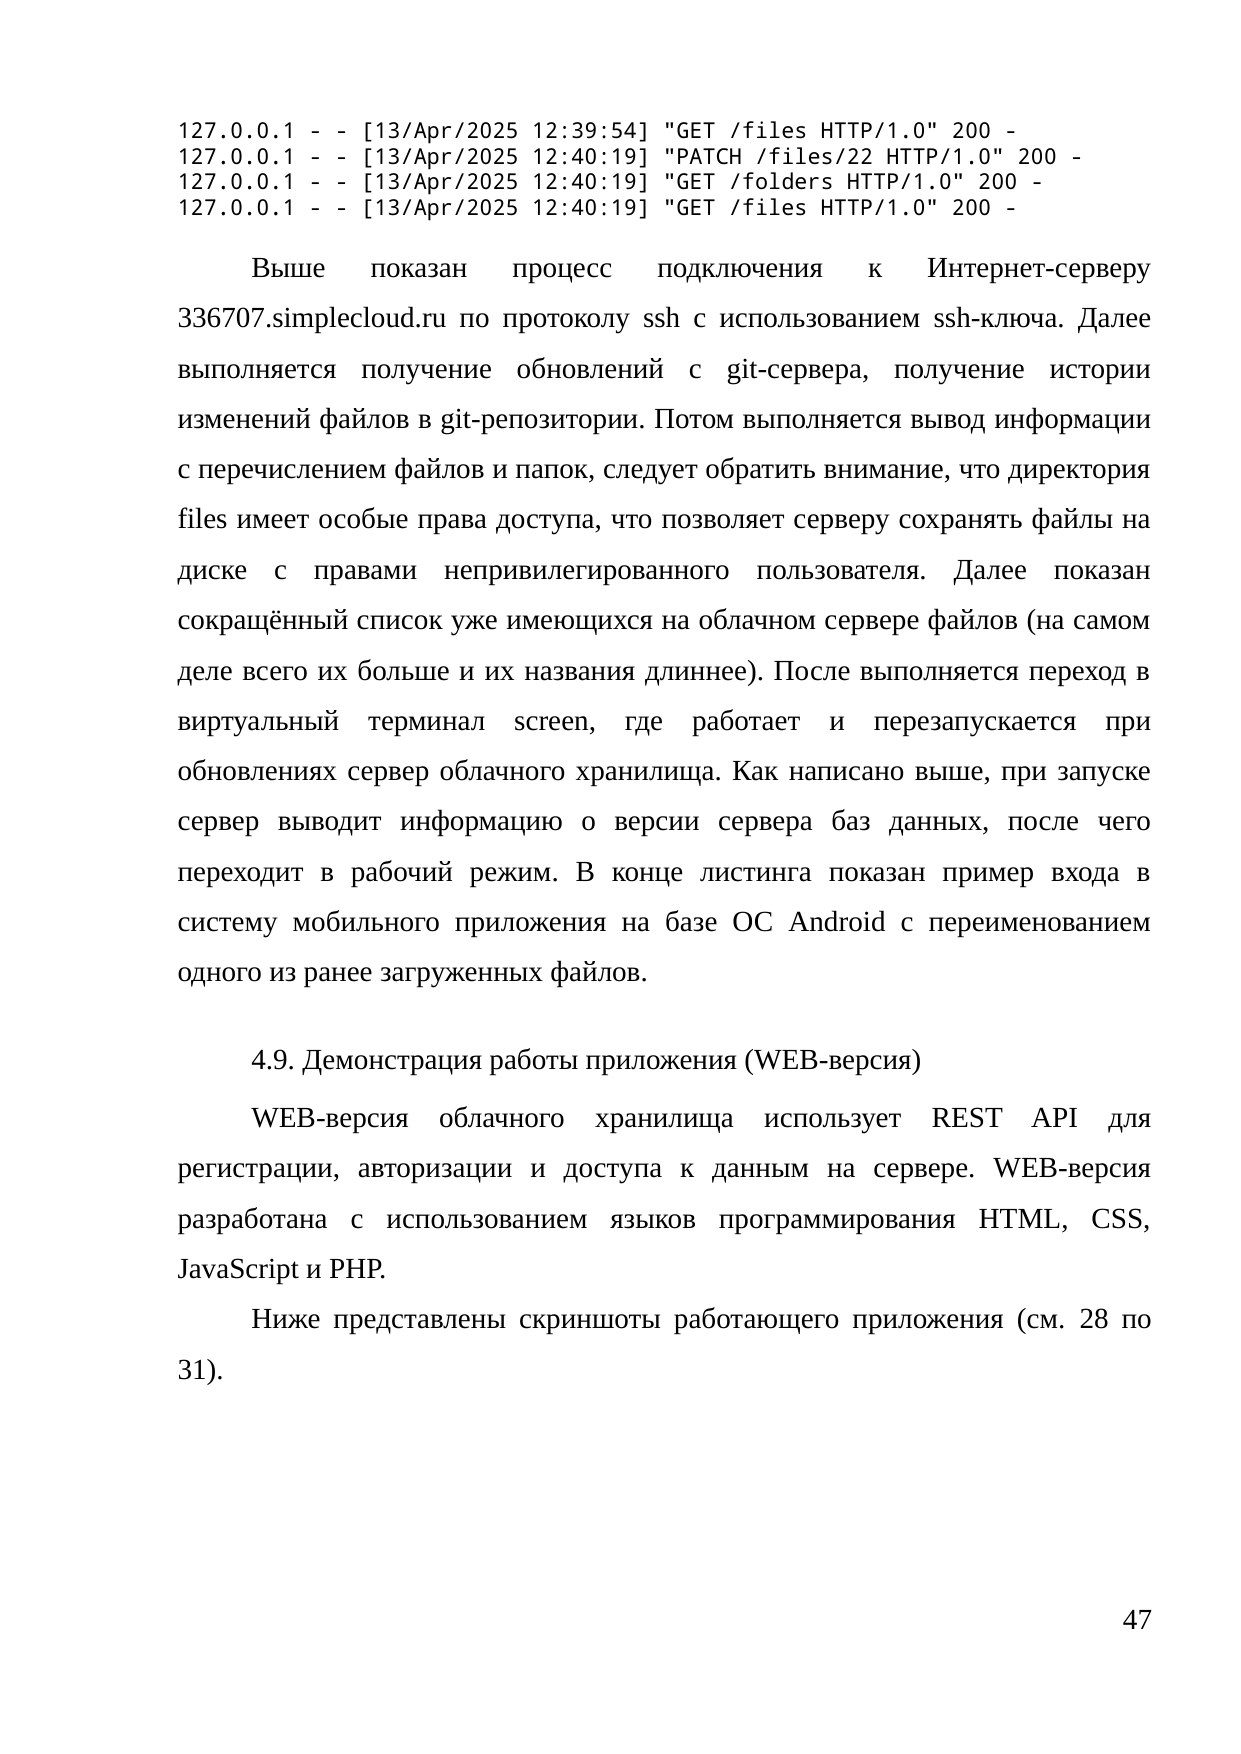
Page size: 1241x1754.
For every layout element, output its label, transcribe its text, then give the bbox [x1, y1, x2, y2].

text 127.0.0.1 - - [13/Apr/2025 12:40:19] "GET /files HTTP/1.0" 200 - [177, 195, 1152, 221]
text 127.0.0.1 - - [13/Apr/2025 12:40:19] "GET /folders HTTP/1.0" 200 - [177, 169, 1152, 195]
subtitle 4.9. Демонстрация работы приложения (WEB-версия) [177, 1042, 1152, 1076]
text 127.0.0.1 - - [13/Apr/2025 12:40:19] "PATCH /files/22 HTTP/1.0" 200 - [177, 144, 1152, 169]
text 127.0.0.1 - - [13/Apr/2025 12:39:54] "GET /files HTTP/1.0" 200 - [177, 118, 1152, 144]
text Выше показан процесс подключения к Интернет-серверу 336707.simplecloud.ru по протоколу ssh с использованием ssh-ключа. Далее выполняется получение обновлений с git-сервера, получение истории изменений файлов в git-репозитории. Потом выполняется вывод информации с перечислением файлов и папок, следует обратить внимание, что директория files имеет особые права доступа, что позволяет серверу сохранять файлы на диске с правами непривилегированного пользователя. Далее показан сокращённый список уже имеющихся на облачном сервере файлов (на самом деле всего их больше и их названия длиннее). После выполняется переход в виртуальный терминал screen, где работает и перезапускается при обновлениях сервер облачного хранилища. Как написано выше, при запуске сервер выводит информацию о версии сервера баз данных, после чего переходит в рабочий режим. В конце листинга показан пример входа в систему мобильного приложения на базе ОС Android с переименованием одного из ранее загруженных файлов. [177, 250, 1152, 988]
text Ниже представлены скриншоты работающего приложения (см. Рисунок 28 по Рисунок 31). [177, 1302, 1152, 1385]
text WEB-версия облачного хранилища использует REST API для регистрации, авторизации и доступа к данным на сервере. WEB-версия разработана с использованием языков программирования HTML, CSS, JavaScript и PHP. [177, 1100, 1152, 1285]
